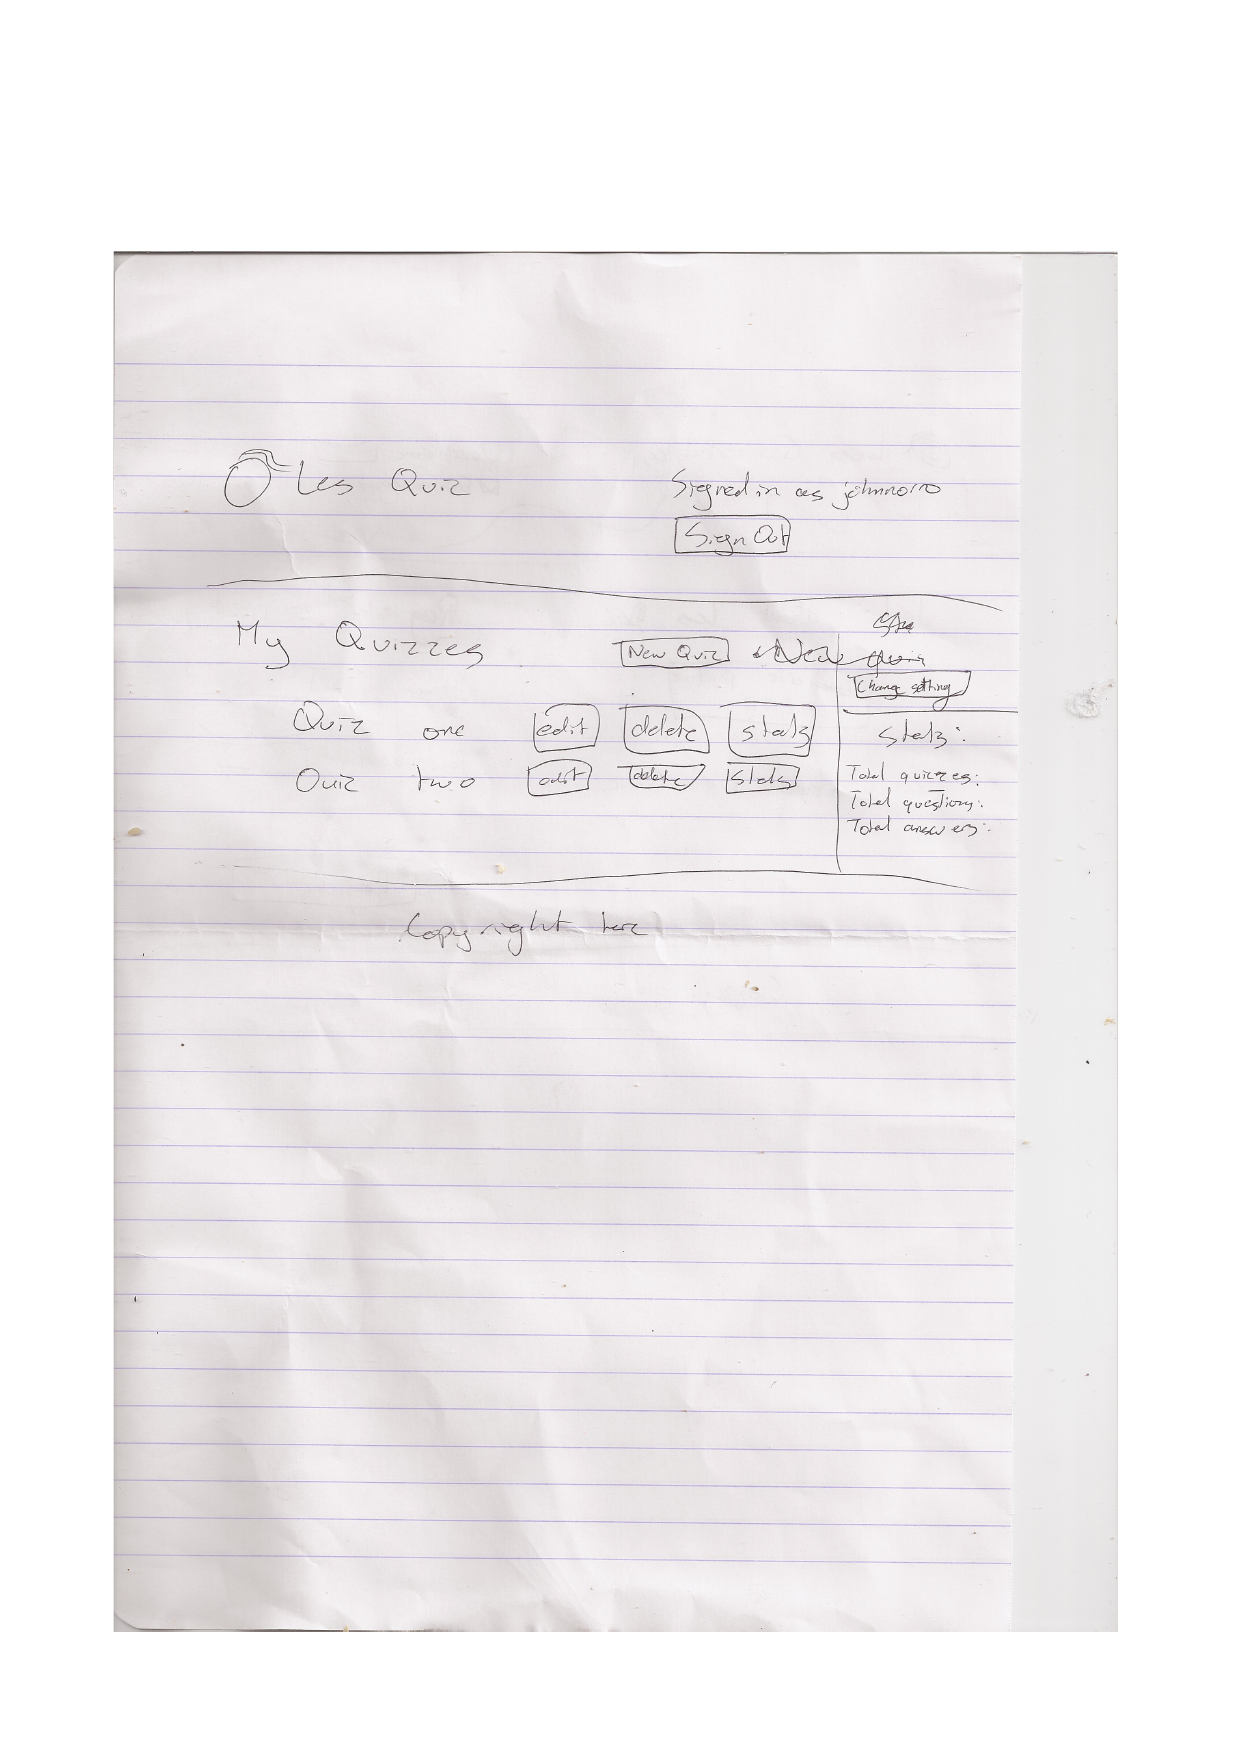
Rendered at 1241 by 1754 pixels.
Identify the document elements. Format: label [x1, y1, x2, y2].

picture [113, 251, 1118, 1632]
